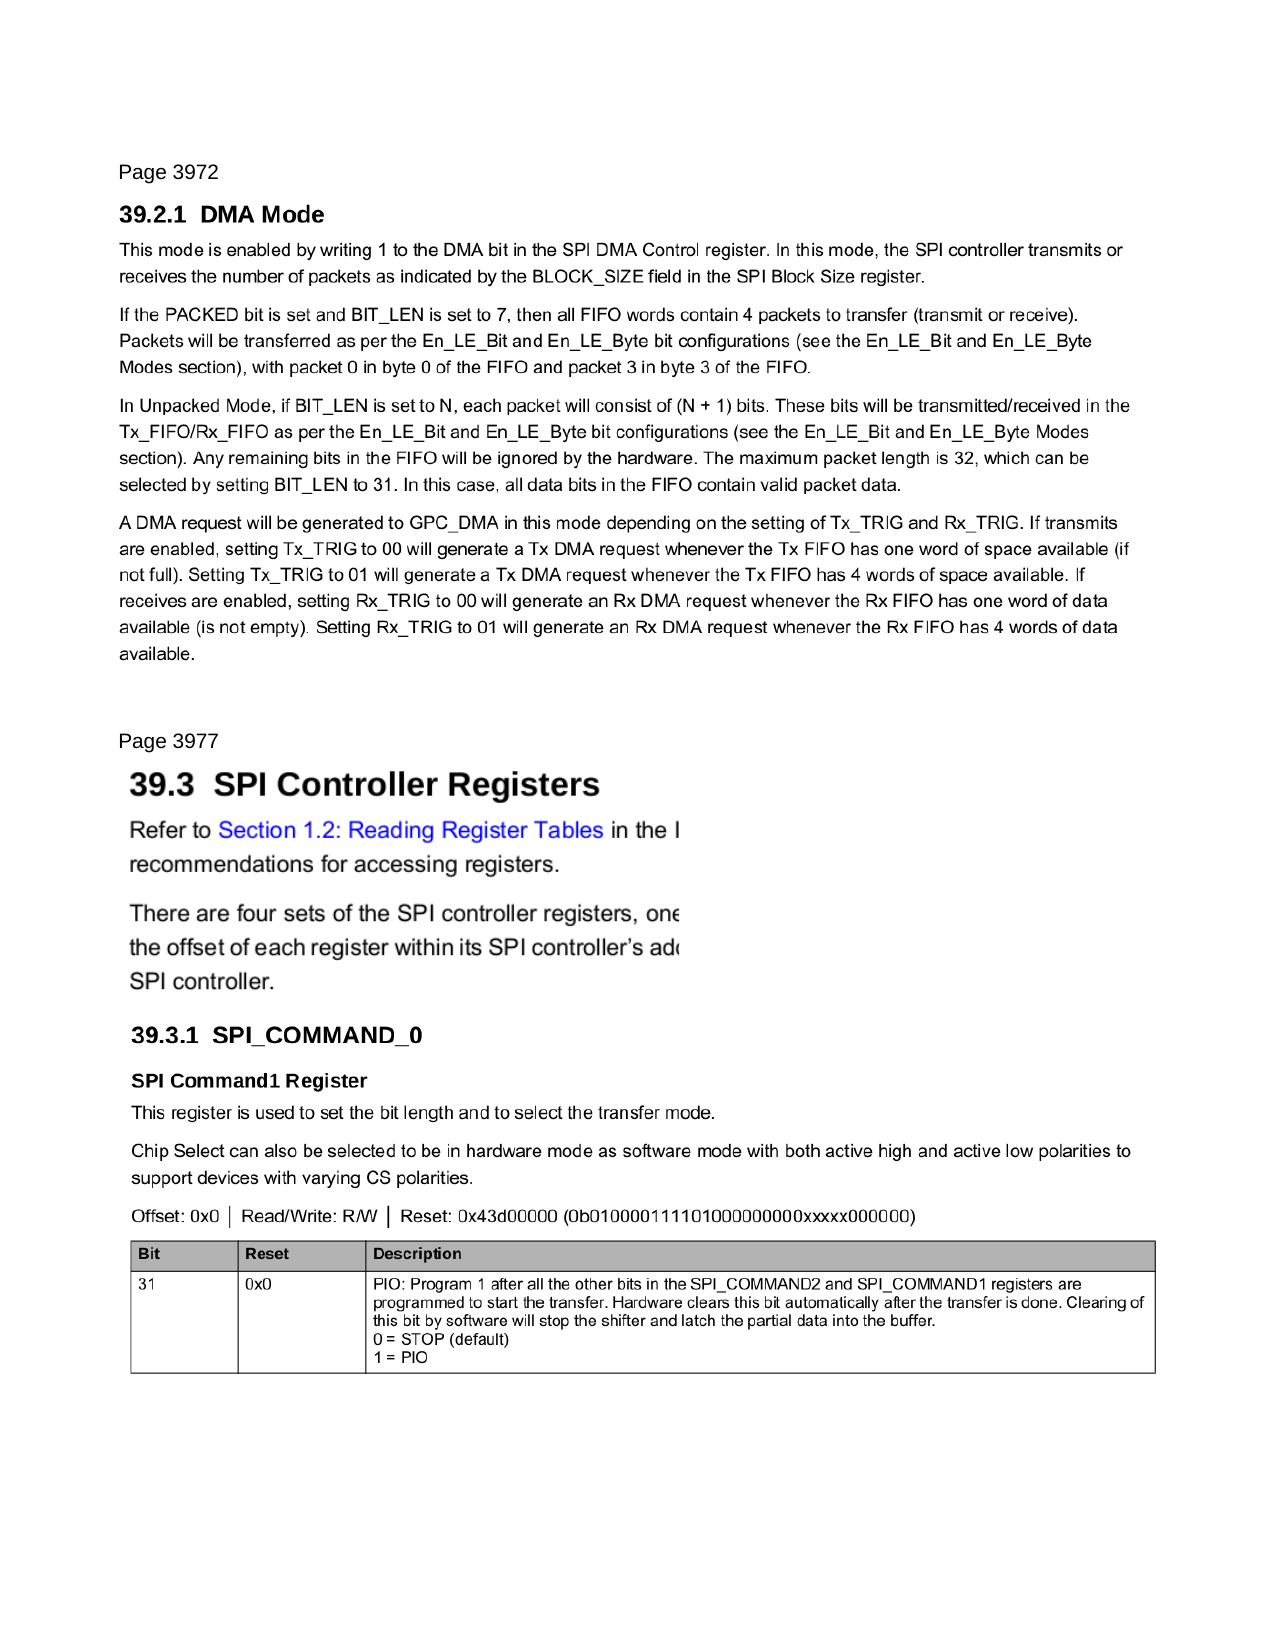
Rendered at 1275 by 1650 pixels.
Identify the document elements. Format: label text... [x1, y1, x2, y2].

text Page 3977 [118, 729, 1157, 753]
picture [118, 202, 1157, 683]
picture [120, 770, 1159, 1379]
text Page 3972 [118, 160, 1157, 184]
